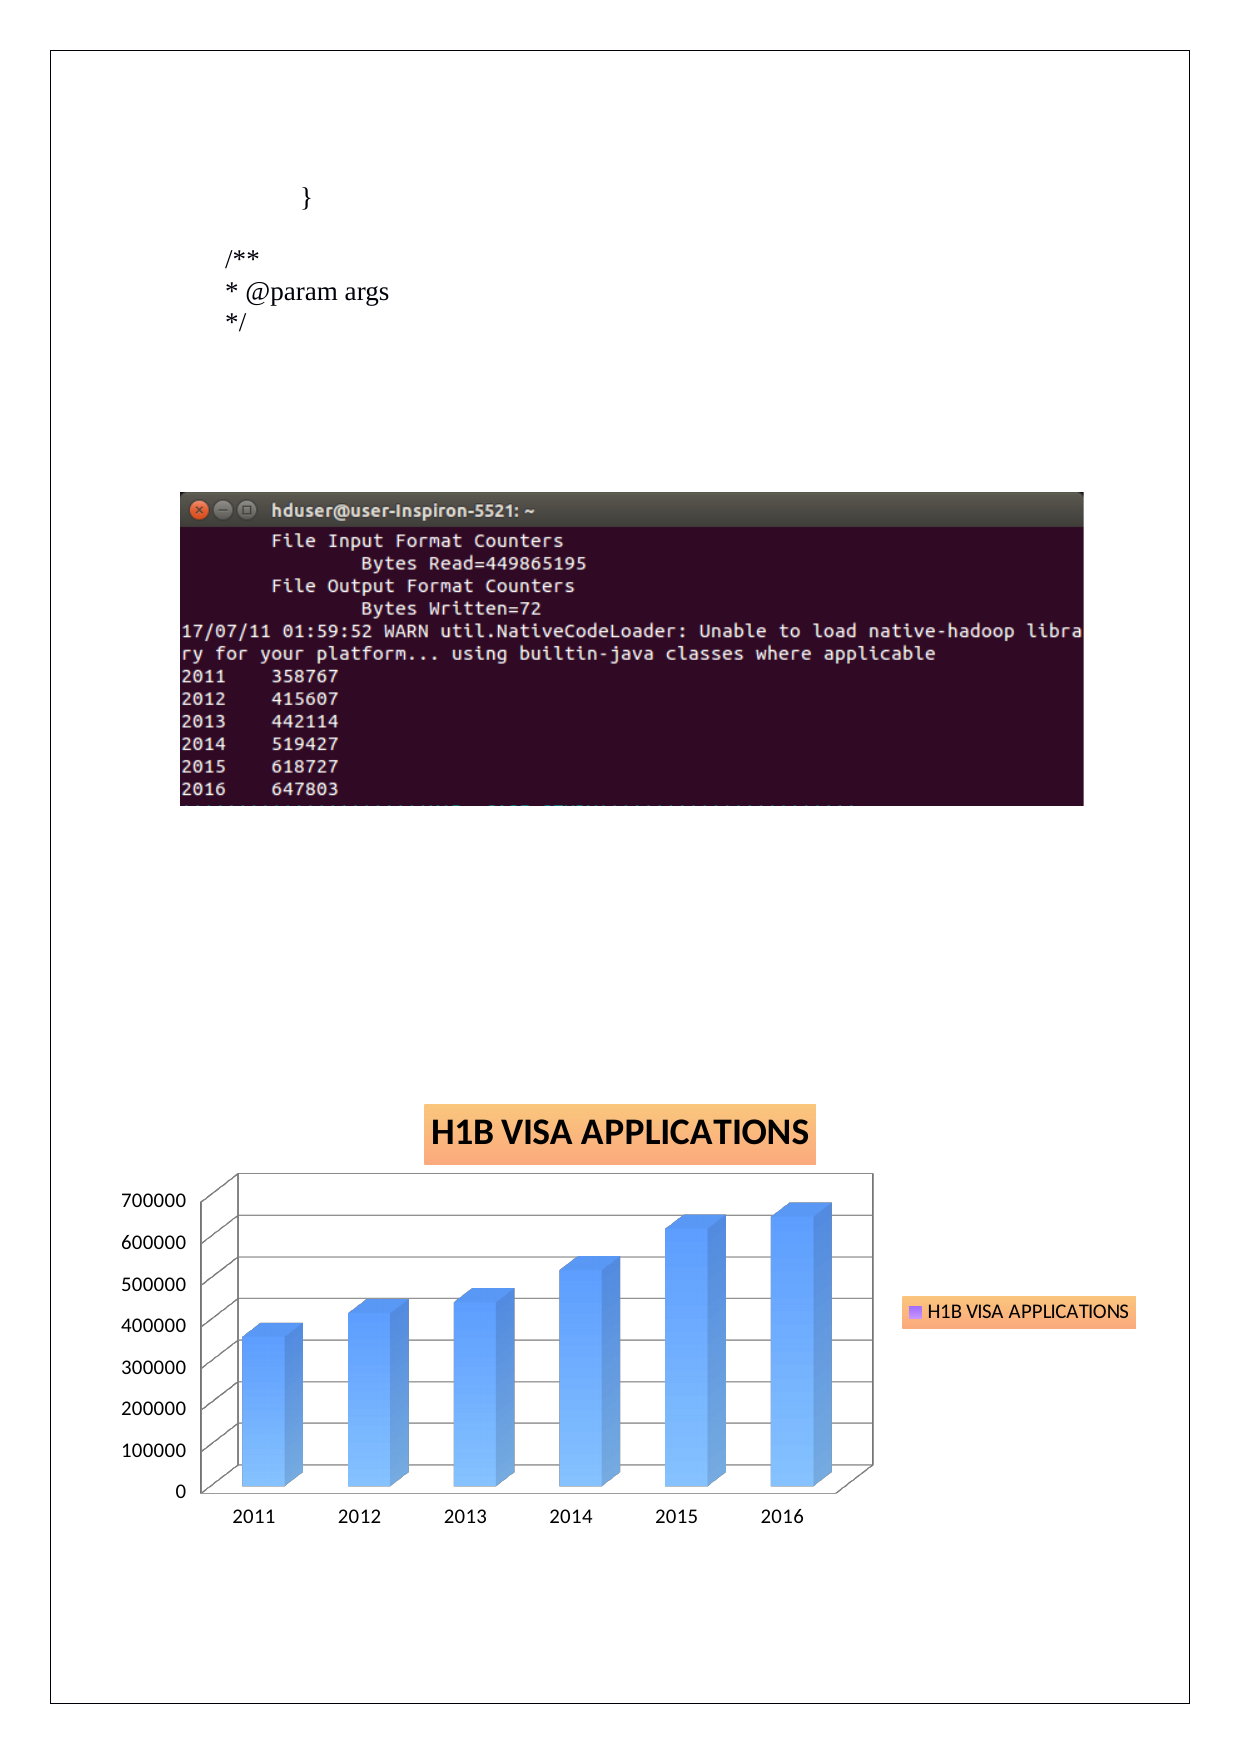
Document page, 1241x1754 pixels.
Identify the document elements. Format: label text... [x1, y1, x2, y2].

text /** [187, 243, 1090, 274]
picture [190, 492, 1084, 806]
text } [187, 181, 1090, 212]
text */ [187, 306, 1090, 337]
text * @param args [187, 274, 1090, 306]
